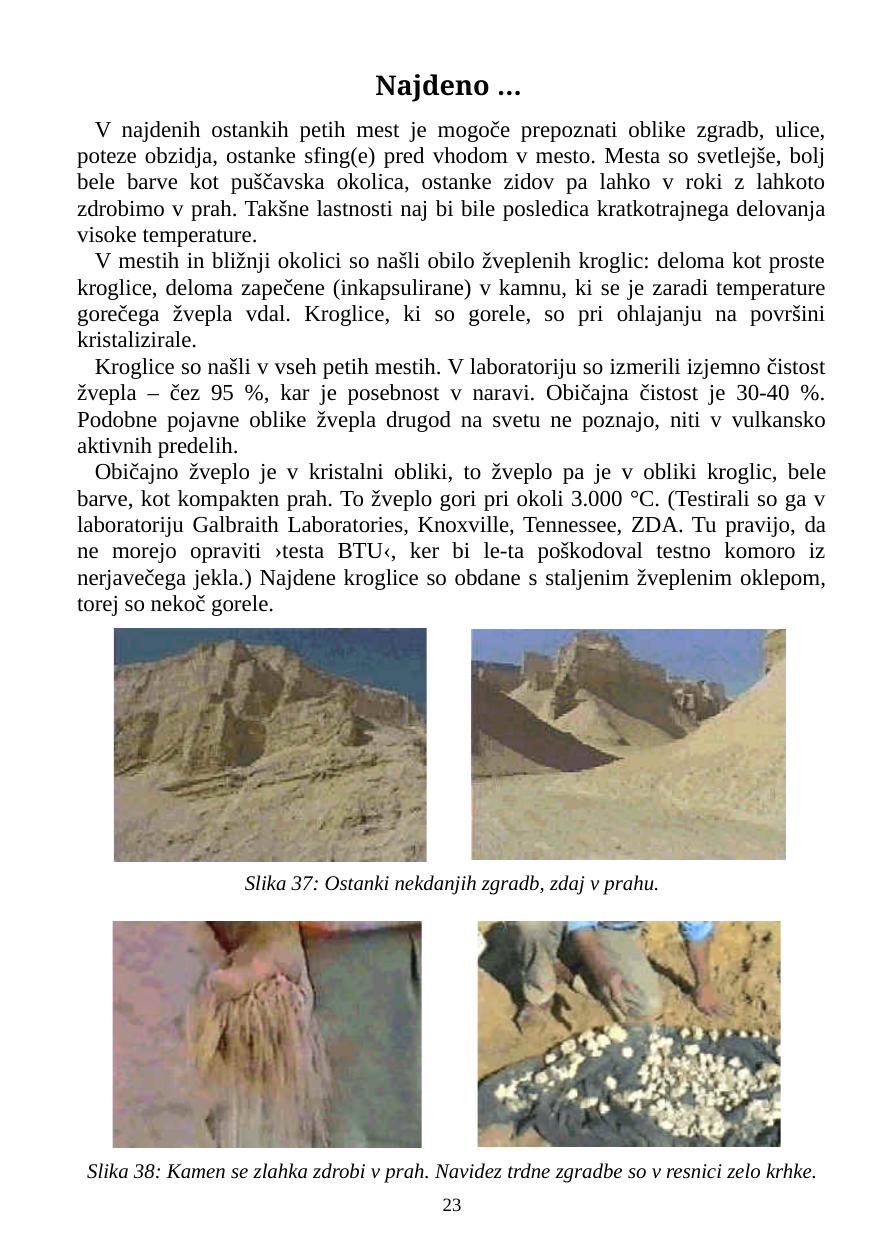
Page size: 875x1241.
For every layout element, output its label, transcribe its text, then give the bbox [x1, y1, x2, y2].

text Slika 37: Ostanki nekdanjih zgradb, zdaj v prahu. [87, 628, 817, 895]
text Slika 38: Kamen se zlahka zdrobi v prah. Navidez trdne zgradbe so v resnici zelo krhke. [81, 919, 823, 1183]
picture [112, 921, 422, 1148]
subtitle Najdeno … [77, 66, 827, 103]
picture [113, 628, 427, 862]
text V mestih in bližnji okolici so našli obilo žveplenih kroglic: deloma kot proste kroglice, deloma zapečene (inkapsulirane) v kamnu, ki se je zaradi temperature gorečega žvepla vdal. Kroglice, ki so gorele, so pri ohlajanju na površini kristalizirale. [77, 247, 827, 353]
picture [477, 921, 781, 1147]
text V najdenih ostankih petih mest je mogoče prepoznati oblike zgradb, ulice, poteze obzidja, ostanke sfing(e) pred vhodom v mesto. Mesta so svetlejše, bolj bele barve kot puščavska okolica, ostanke zidov pa lahko v roki z lahkoto zdrobimo v prah. Takšne lastnosti naj bi bile posledica kratkotrajnega delovanja visoke temperature. [77, 116, 827, 247]
picture [471, 629, 786, 860]
text Običajno žveplo je v kristalni obliki, to žveplo pa je v obliki kroglic, bele barve, kot kompakten prah. To žveplo gori pri okoli 3.000 °C. (Testirali so ga v laboratoriju Galbraith Laboratories, Knoxville, Tennessee, ZDA. Tu pravijo, da ne morejo opraviti ›testa BTU‹, ker bi le-ta poškodoval testno komoro iz nerjavečega jekla.) Najdene kroglice so obdane s staljenim žveplenim oklepom, torej so nekoč gorele. [77, 458, 827, 616]
text Kroglice so našli v vseh petih mestih. V laboratoriju so izmerili izjemno čistost žvepla – čez 95 %, kar je posebnost v naravi. Običajna čistost je 30-40 %. Podobne pojavne oblike žvepla drugod na svetu ne poznajo, niti v vulkansko aktivnih predelih. [77, 353, 827, 458]
